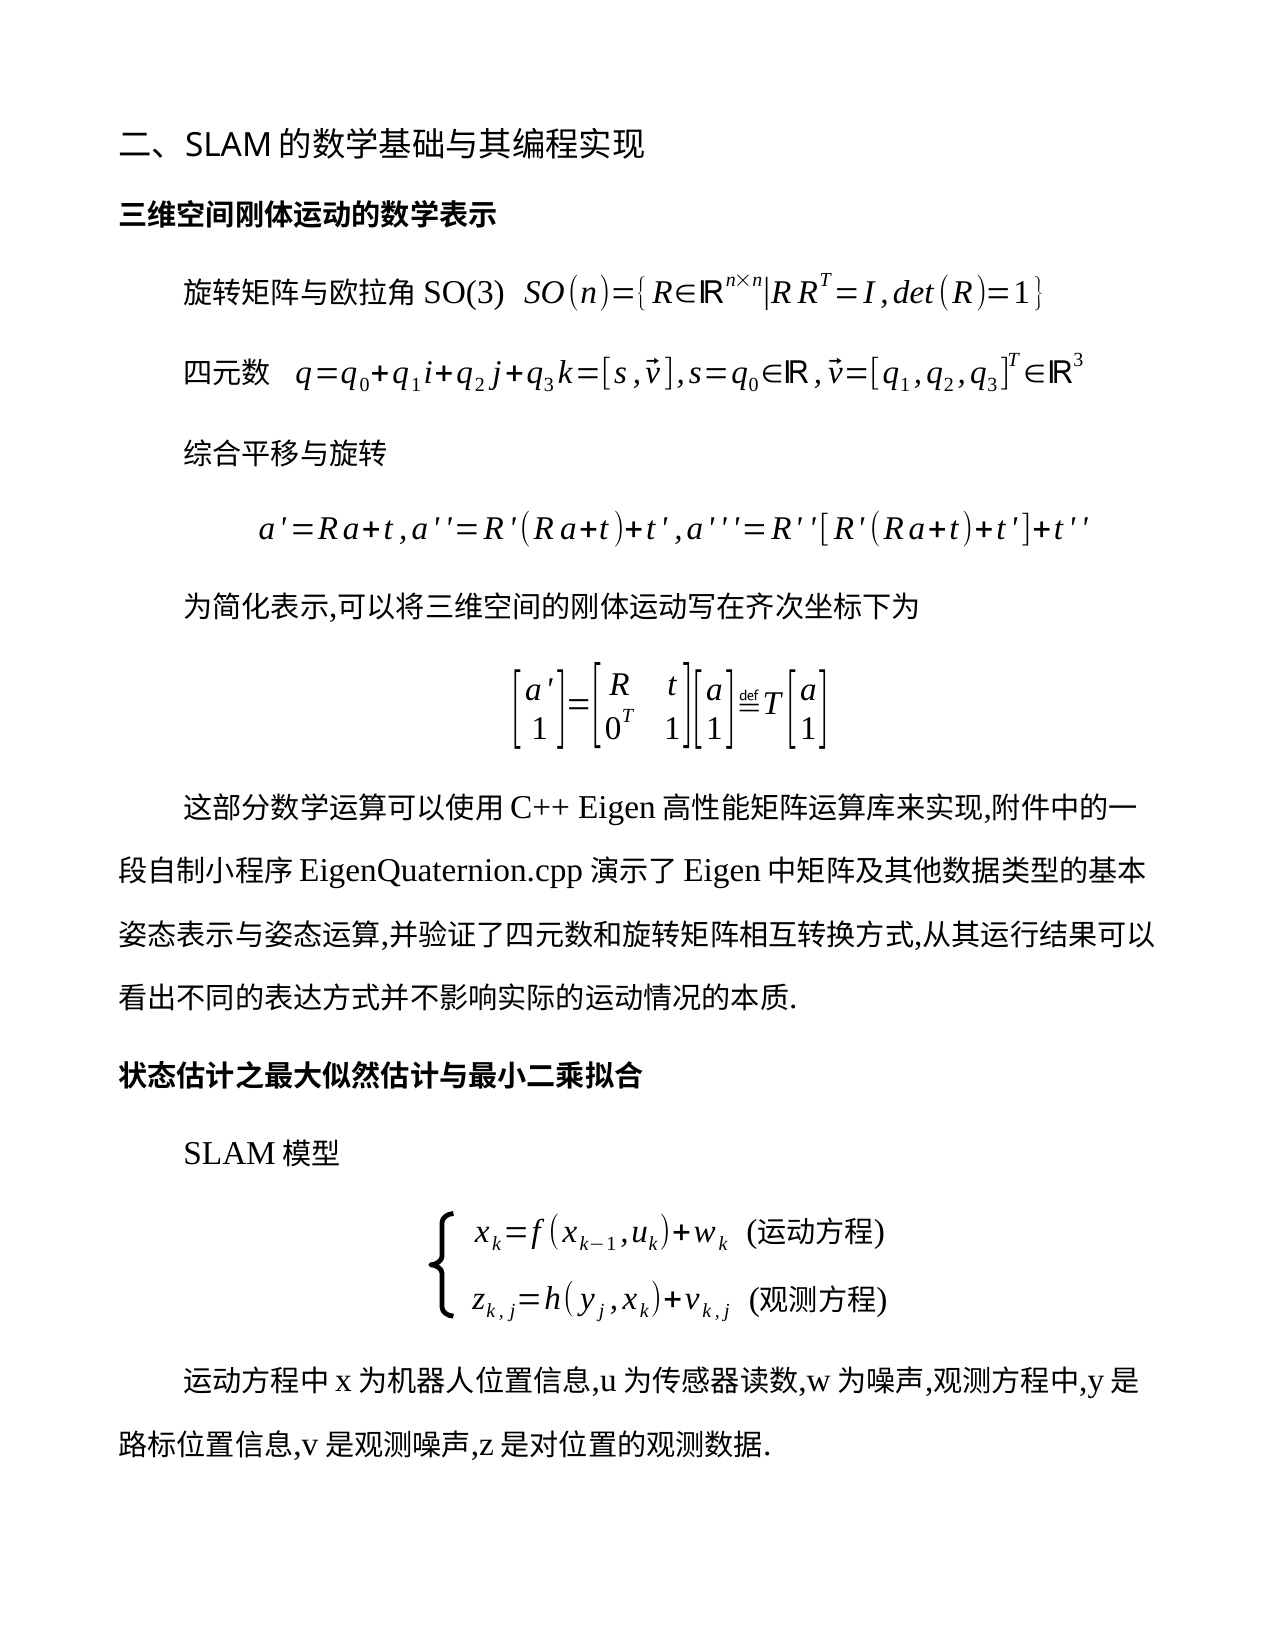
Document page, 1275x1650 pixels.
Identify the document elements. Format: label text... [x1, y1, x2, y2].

text 为简化表示,可以将三维空间的刚体运动写在齐次坐标下为 [118, 583, 1157, 626]
text (运动方程) [118, 1209, 1157, 1255]
text 三维空间刚体运动的数学表示 [118, 191, 1157, 233]
text 这部分数学运算可以使用C++ Eigen高性能矩阵运算库来实现,附件中的一段自制小程序EigenQuaternion.cpp演示了Eigen中矩阵及其他数据类型的基本姿态表示与姿态运算,并验证了四元数和旋转矩阵相互转换方式,从其运行结果可以看出不同的表达方式并不影响实际的运动情况的本质. [118, 784, 1157, 1017]
text SLAM模型 [118, 1131, 1157, 1173]
text (观测方程) [118, 1276, 1157, 1322]
text 状态估计之最大似然估计与最小二乘拟合 [118, 1053, 1157, 1095]
text 综合平移与旋转 [118, 431, 1157, 473]
text 二、SLAM的数学基础与其编程实现 [118, 118, 1157, 167]
text 旋转矩阵与欧拉角 SO(3) [118, 269, 1157, 313]
text 四元数 [118, 349, 1157, 395]
text 运动方程中x为机器人位置信息,u为传感器读数,w为噪声,观测方程中,y是路标位置信息,v是观测噪声,z是对位置的观测数据. [118, 1358, 1157, 1464]
